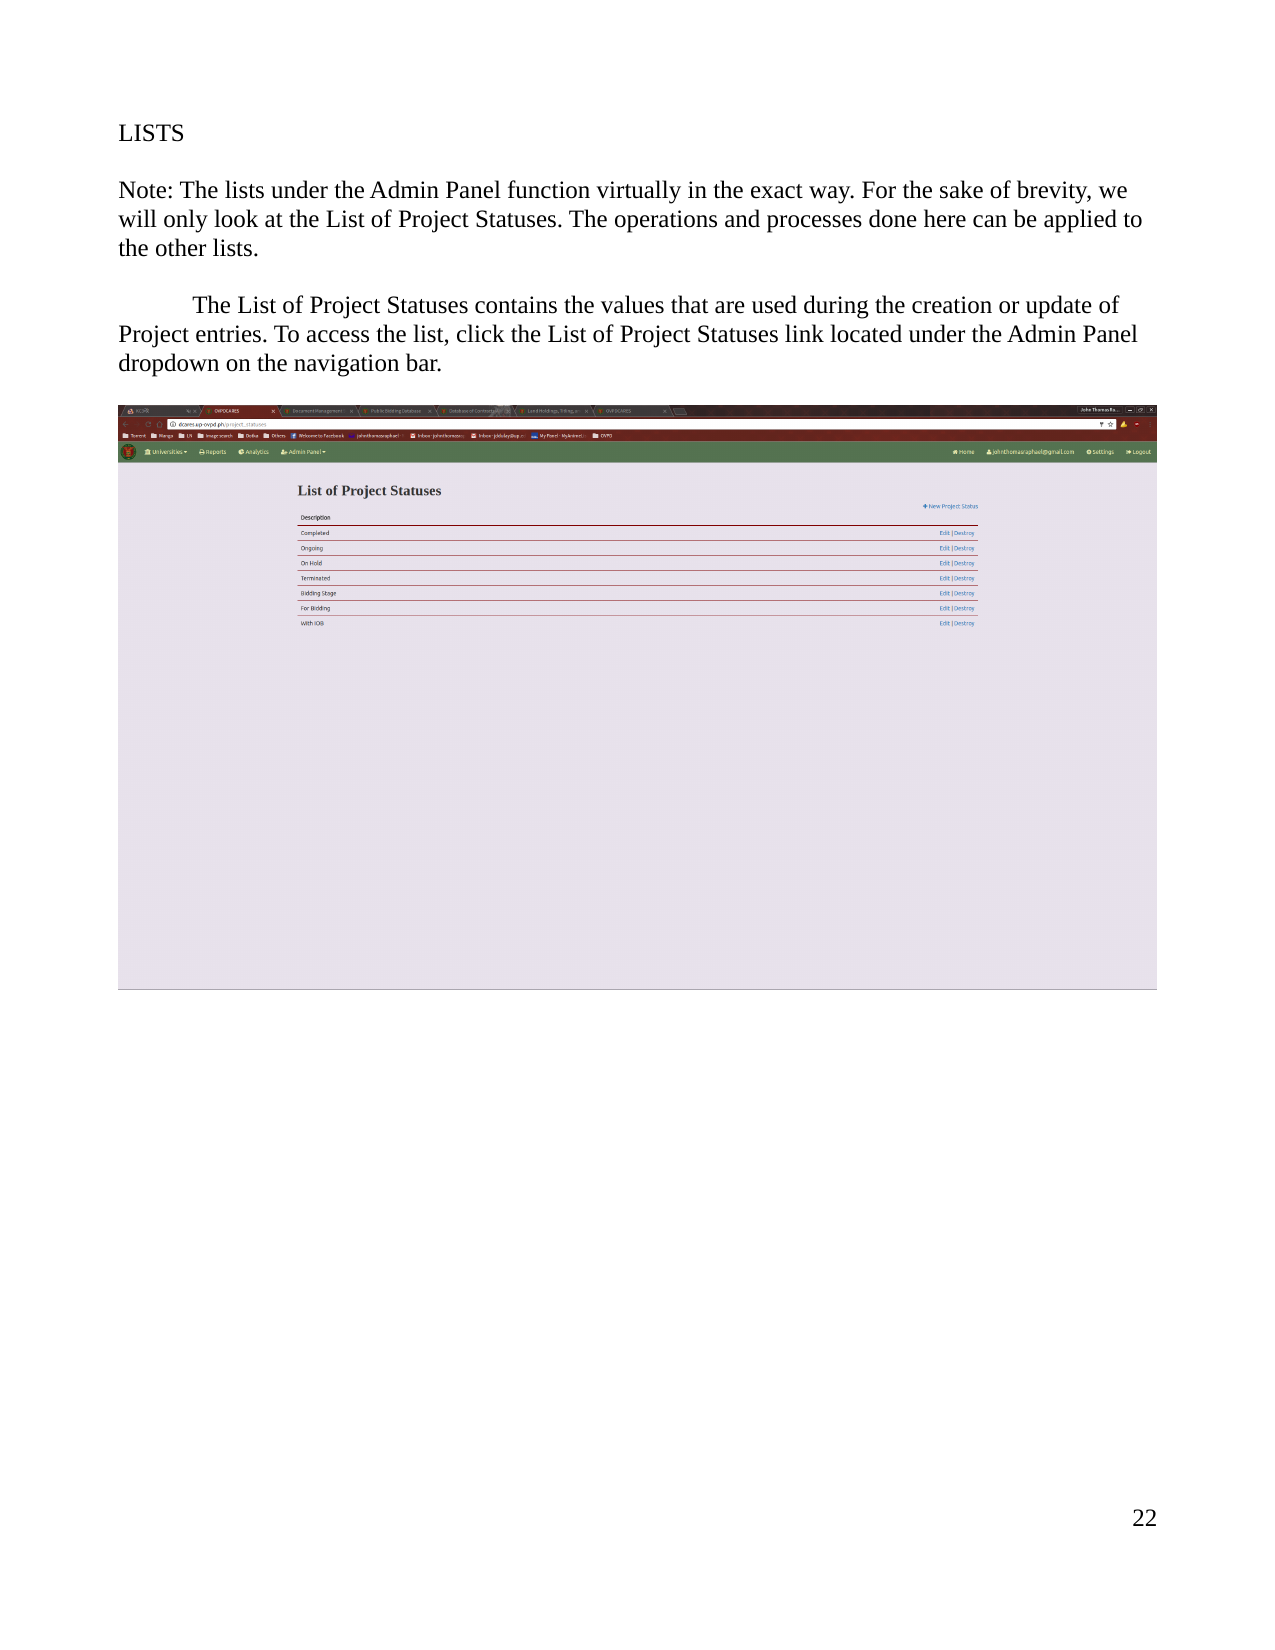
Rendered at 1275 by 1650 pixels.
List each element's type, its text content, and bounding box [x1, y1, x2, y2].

text LISTS [118, 118, 1157, 147]
text The List of Project Statuses contains the values that are used during the creation or update of Project entries. To access the list, click the List of Project Statuses link located under the Admin Panel dropdown on the navigation bar. [118, 291, 1157, 377]
text Note: The lists under the Admin Panel function virtually in the exact way. For the sake of brevity, we will only look at the List of Project Statuses. The operations and processes done here can be applied to the other lists. [118, 176, 1157, 262]
picture [118, 405, 1157, 990]
